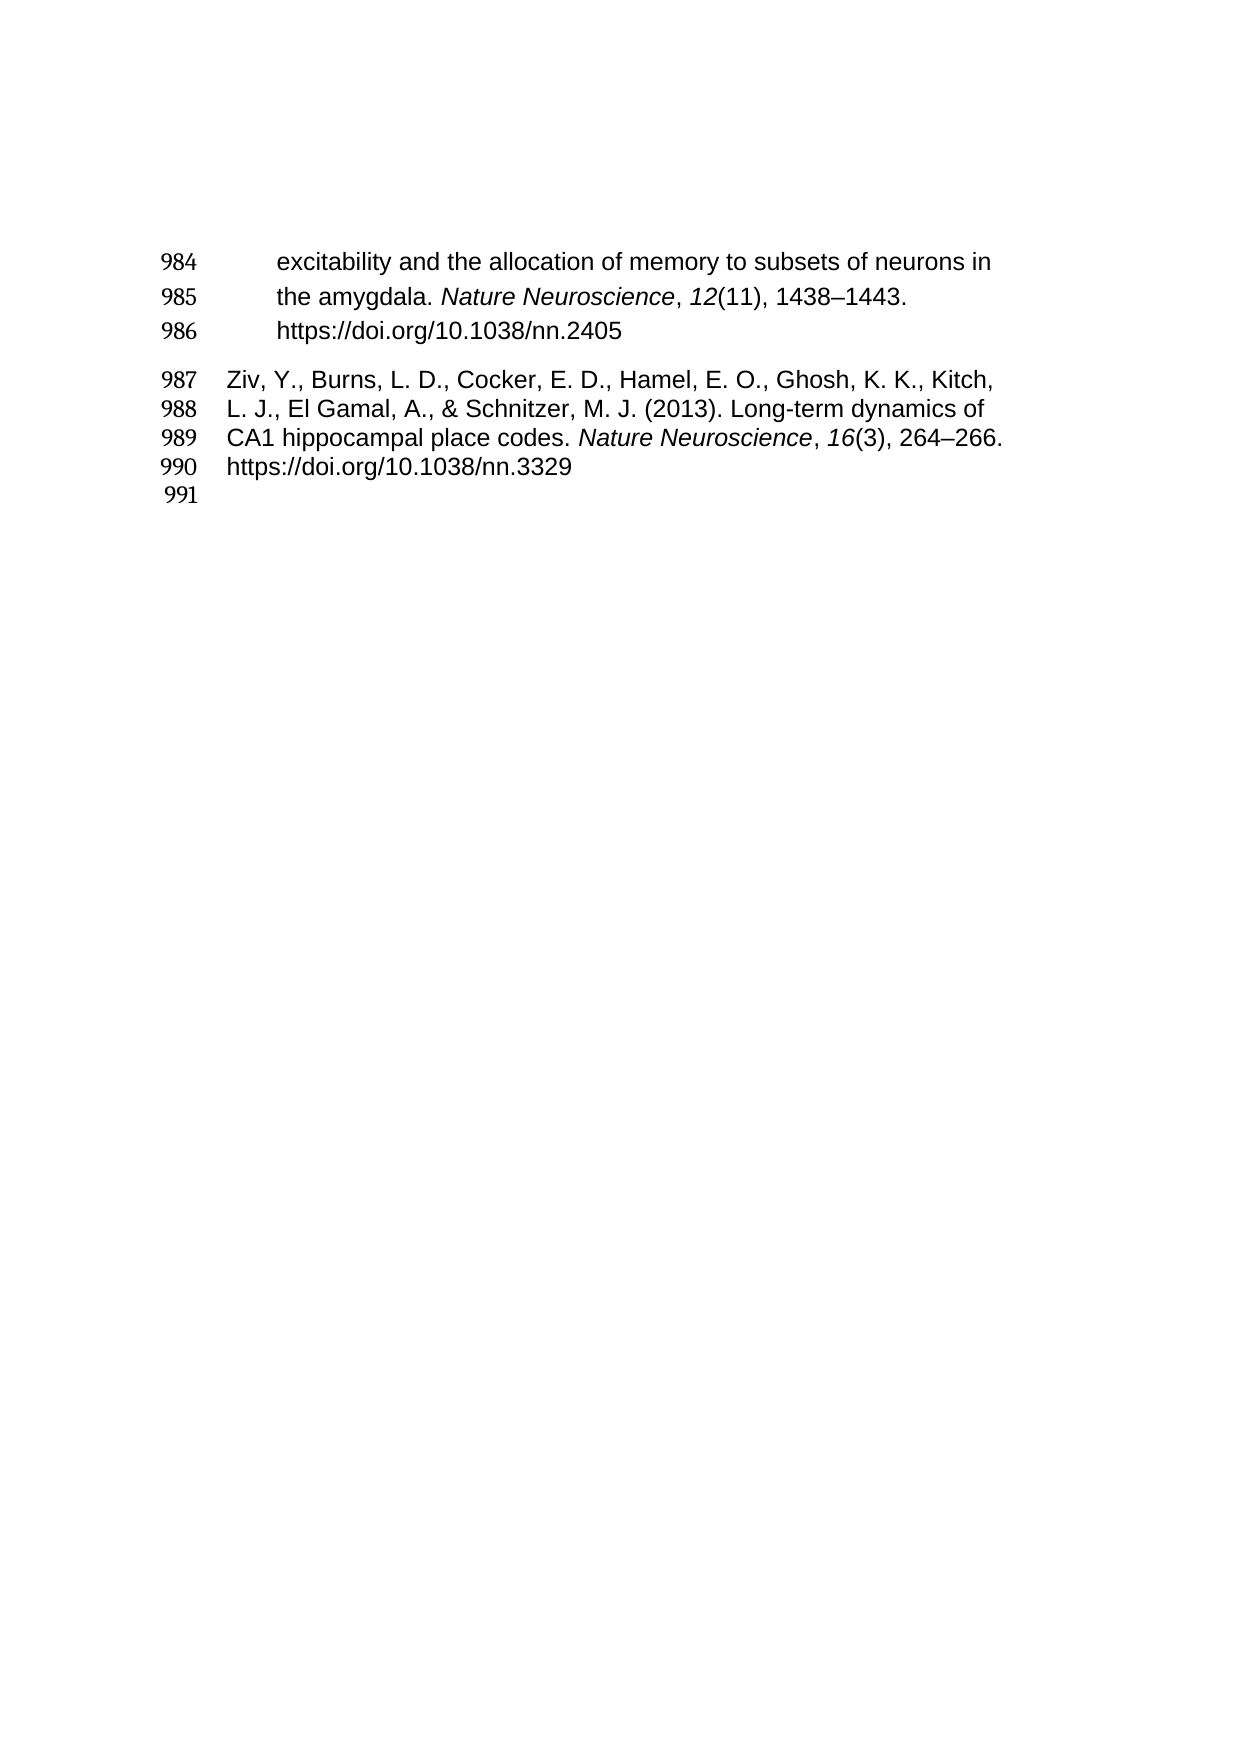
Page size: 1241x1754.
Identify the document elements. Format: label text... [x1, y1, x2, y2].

text Ziv, Y., Burns, L. D., Cocker, E. D., Hamel, E. O., Ghosh, K. K., Kitch, L. J., El Gamal, A., & Schnitzer, M. J. (2013). Long-term dynamics of CA1 hippocampal place codes. Nature Neuroscience, 16(3), 264–266. https://doi.org/10.1038/nn.3329 [226, 365, 1014, 480]
text excitability and the allocation of memory to subsets of neurons in the amygdala. Nature Neuroscience, 12(11), 1438–1443. https://doi.org/10.1038/nn.2405 [226, 247, 1014, 345]
